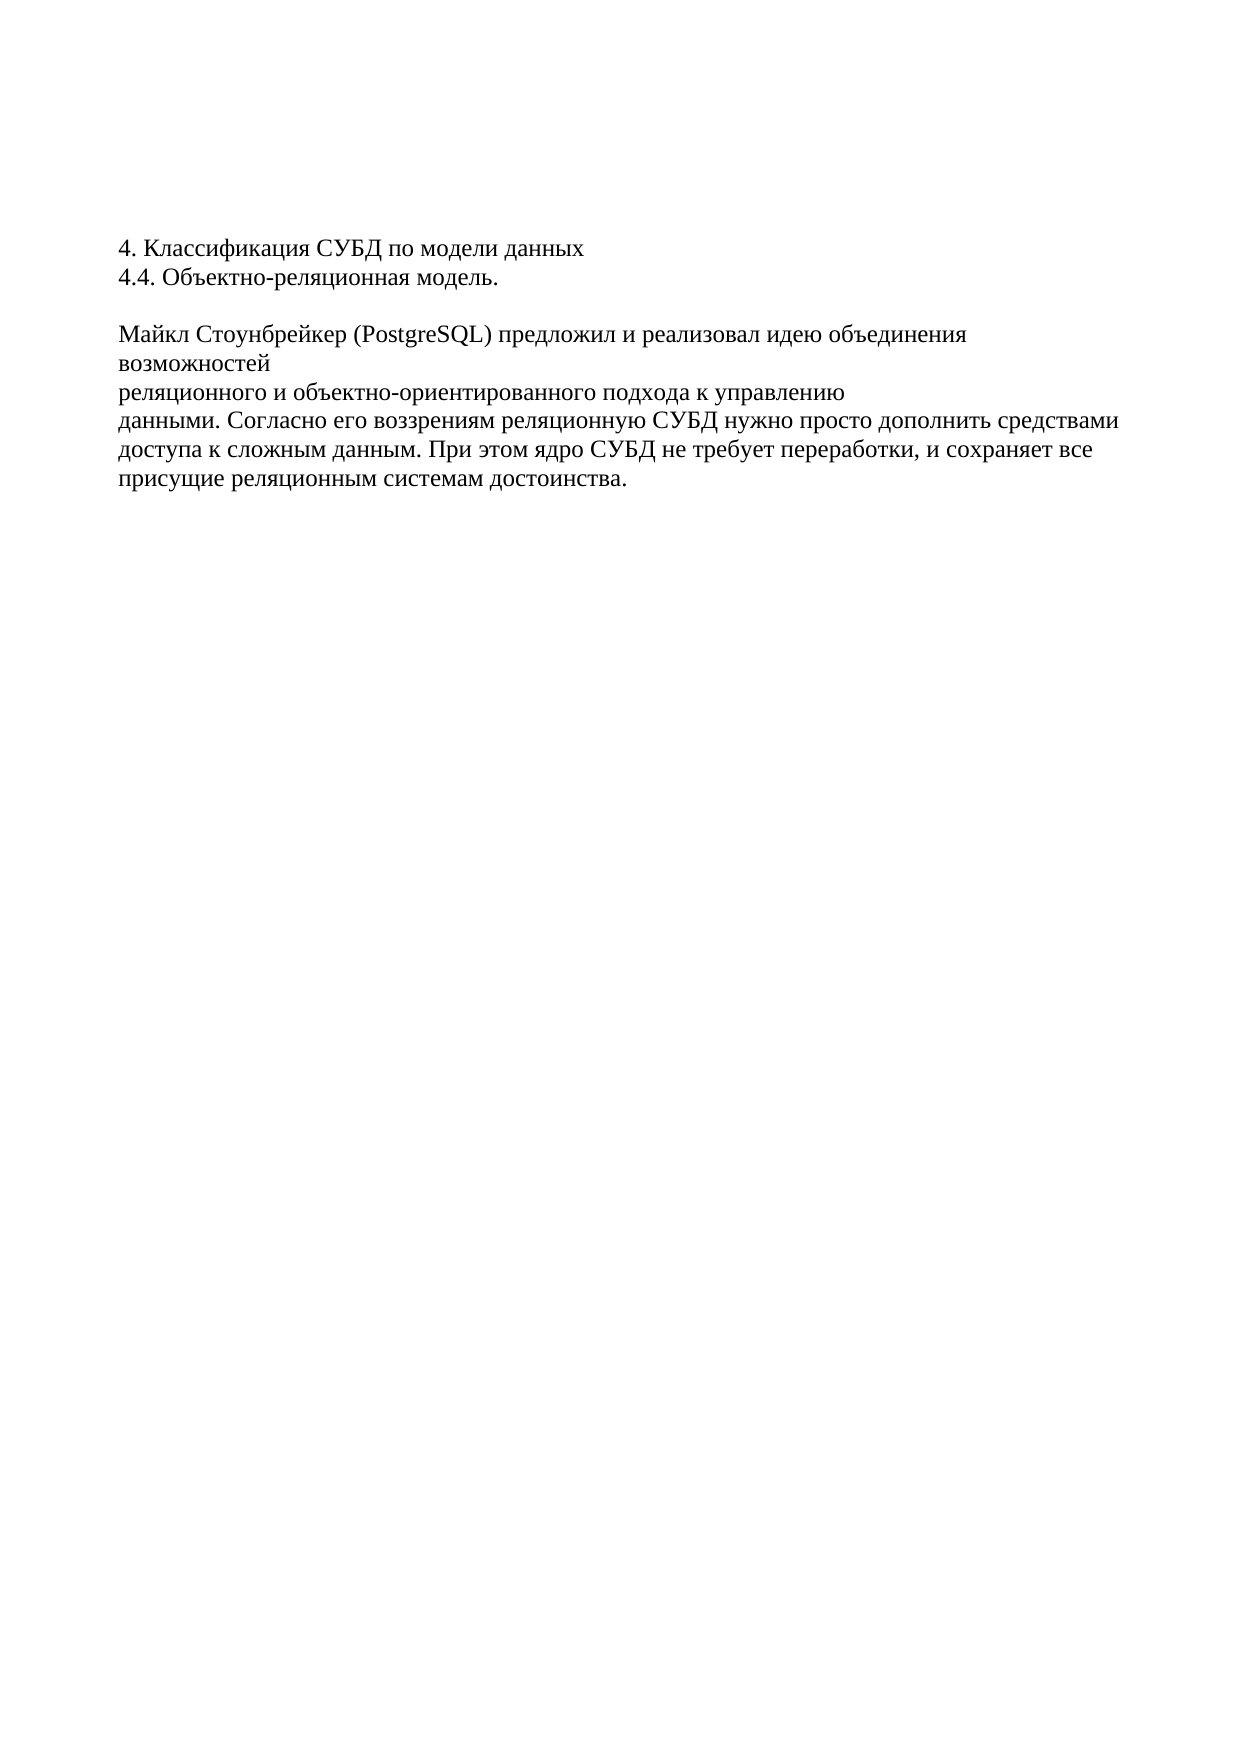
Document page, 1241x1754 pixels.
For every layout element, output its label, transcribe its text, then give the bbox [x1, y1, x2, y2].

text 4.4. Объектно-реляционная модель. [118, 262, 1122, 291]
text реляционного и объектно-ориентированного подхода к управлению [118, 377, 1122, 406]
text данными. Согласно его воззрениям реляционную СУБД нужно просто дополнить средствами доступа к сложным данным. При этом ядро СУБД не требует переработки, и сохраняет все [118, 406, 1122, 463]
text 4. Классификация СУБД по модели данных [118, 233, 1122, 262]
text присущие реляционным системам достоинства. [118, 463, 1122, 492]
text Майкл Стоунбрейкер (PostgreSQL) предложил и реализовал идею объединения возможностей [118, 319, 1122, 377]
